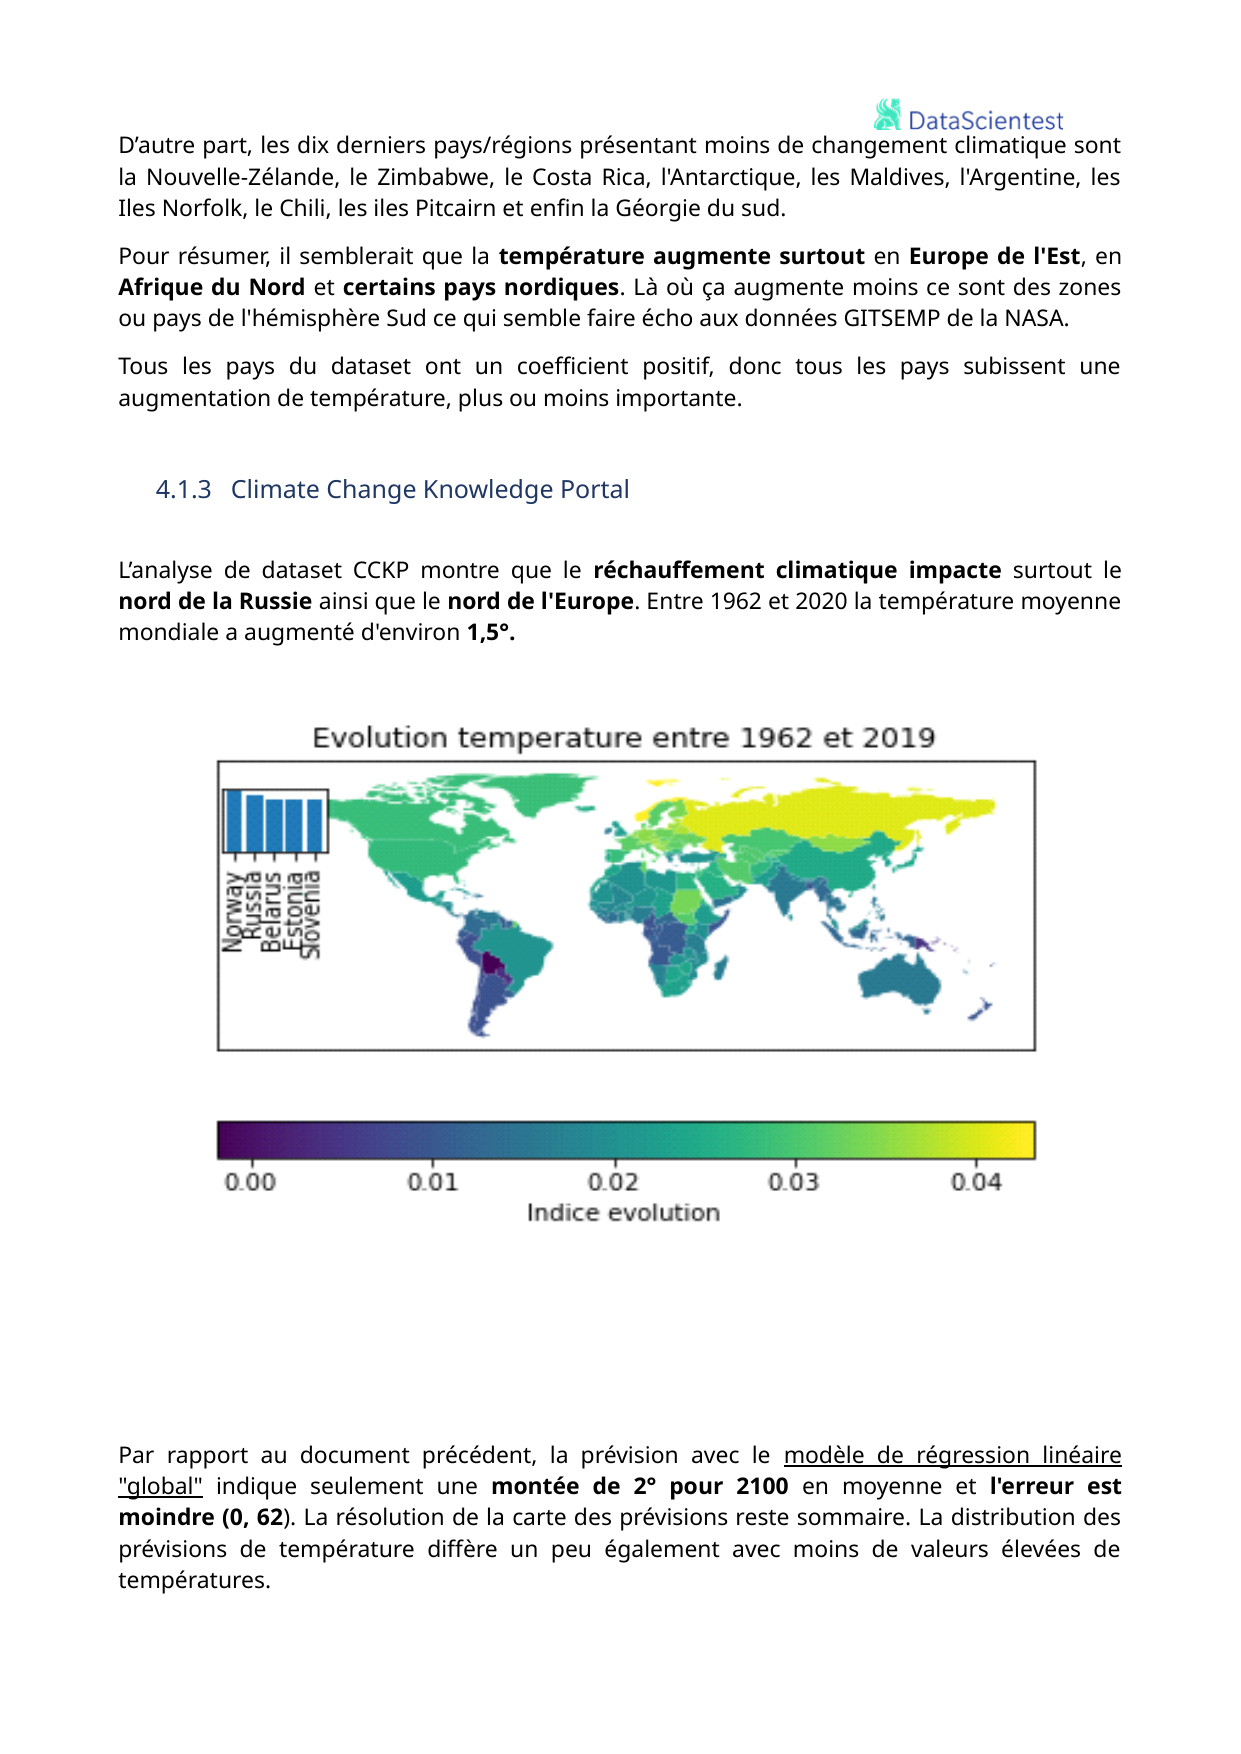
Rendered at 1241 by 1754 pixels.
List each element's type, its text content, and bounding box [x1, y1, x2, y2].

list Climate Change Knowledge Portal [156, 472, 1122, 506]
text L’analyse de dataset CCKP montre que le réchauffement climatique impacte surtout le nord de la Russie ainsi que le nord de l'Europe. Entre 1962 et 2020 la température moyenne mondiale a augmenté d'environ 1,5°. [118, 554, 1122, 647]
text D’autre part, les dix derniers pays/régions présentant moins de changement climatique sont la Nouvelle-Zélande, le Zimbabwe, le Costa Rica, l'Antarctique, les Maldives, l'Argentine, les Iles Norfolk, le Chili, les iles Pitcairn et enfin la Géorgie du sud. [118, 129, 1122, 223]
text Par rapport au document précédent, la prévision avec le modèle de régression linéaire "global" indique seulement une montée de 2° pour 2100 en moyenne et l'erreur est moindre (0, 62). La résolution de la carte des prévisions reste sommaire. La distribution des prévisions de température diffère un peu également avec moins de valeurs élevées de températures. [118, 1439, 1122, 1595]
text Tous les pays du dataset ont un coefficient positif, donc tous les pays subissent une augmentation de température, plus ou moins importante. [118, 350, 1122, 413]
text Pour résumer, il semblerait que la température augmente surtout en Europe de l'Est, en Afrique du Nord et certains pays nordiques. Là où ça augmente moins ce sont des zones ou pays de l'hémisphère Sud ce qui semble faire écho aux données GITSEMP de la NASA. [118, 240, 1122, 333]
